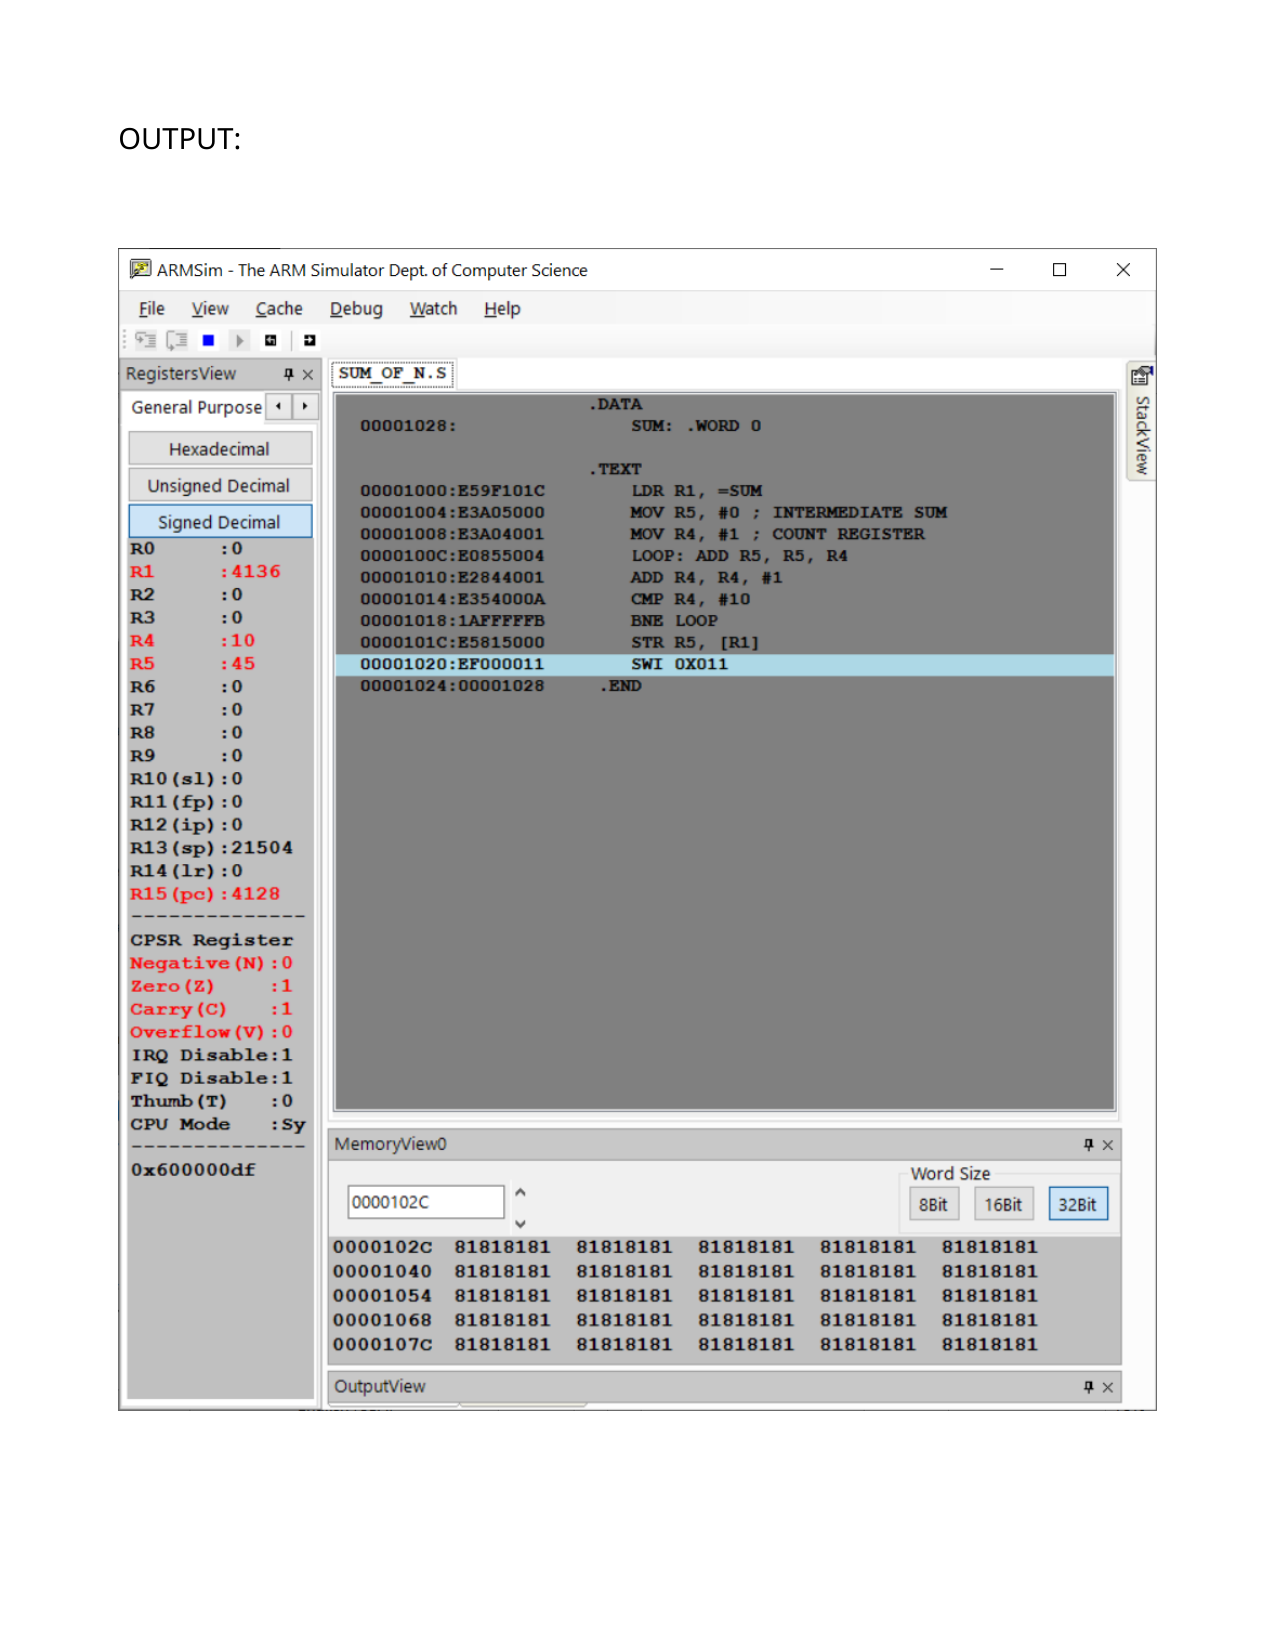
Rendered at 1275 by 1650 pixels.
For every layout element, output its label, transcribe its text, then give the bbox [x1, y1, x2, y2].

text OUTPUT: [118, 118, 1157, 158]
picture [118, 248, 1157, 1411]
